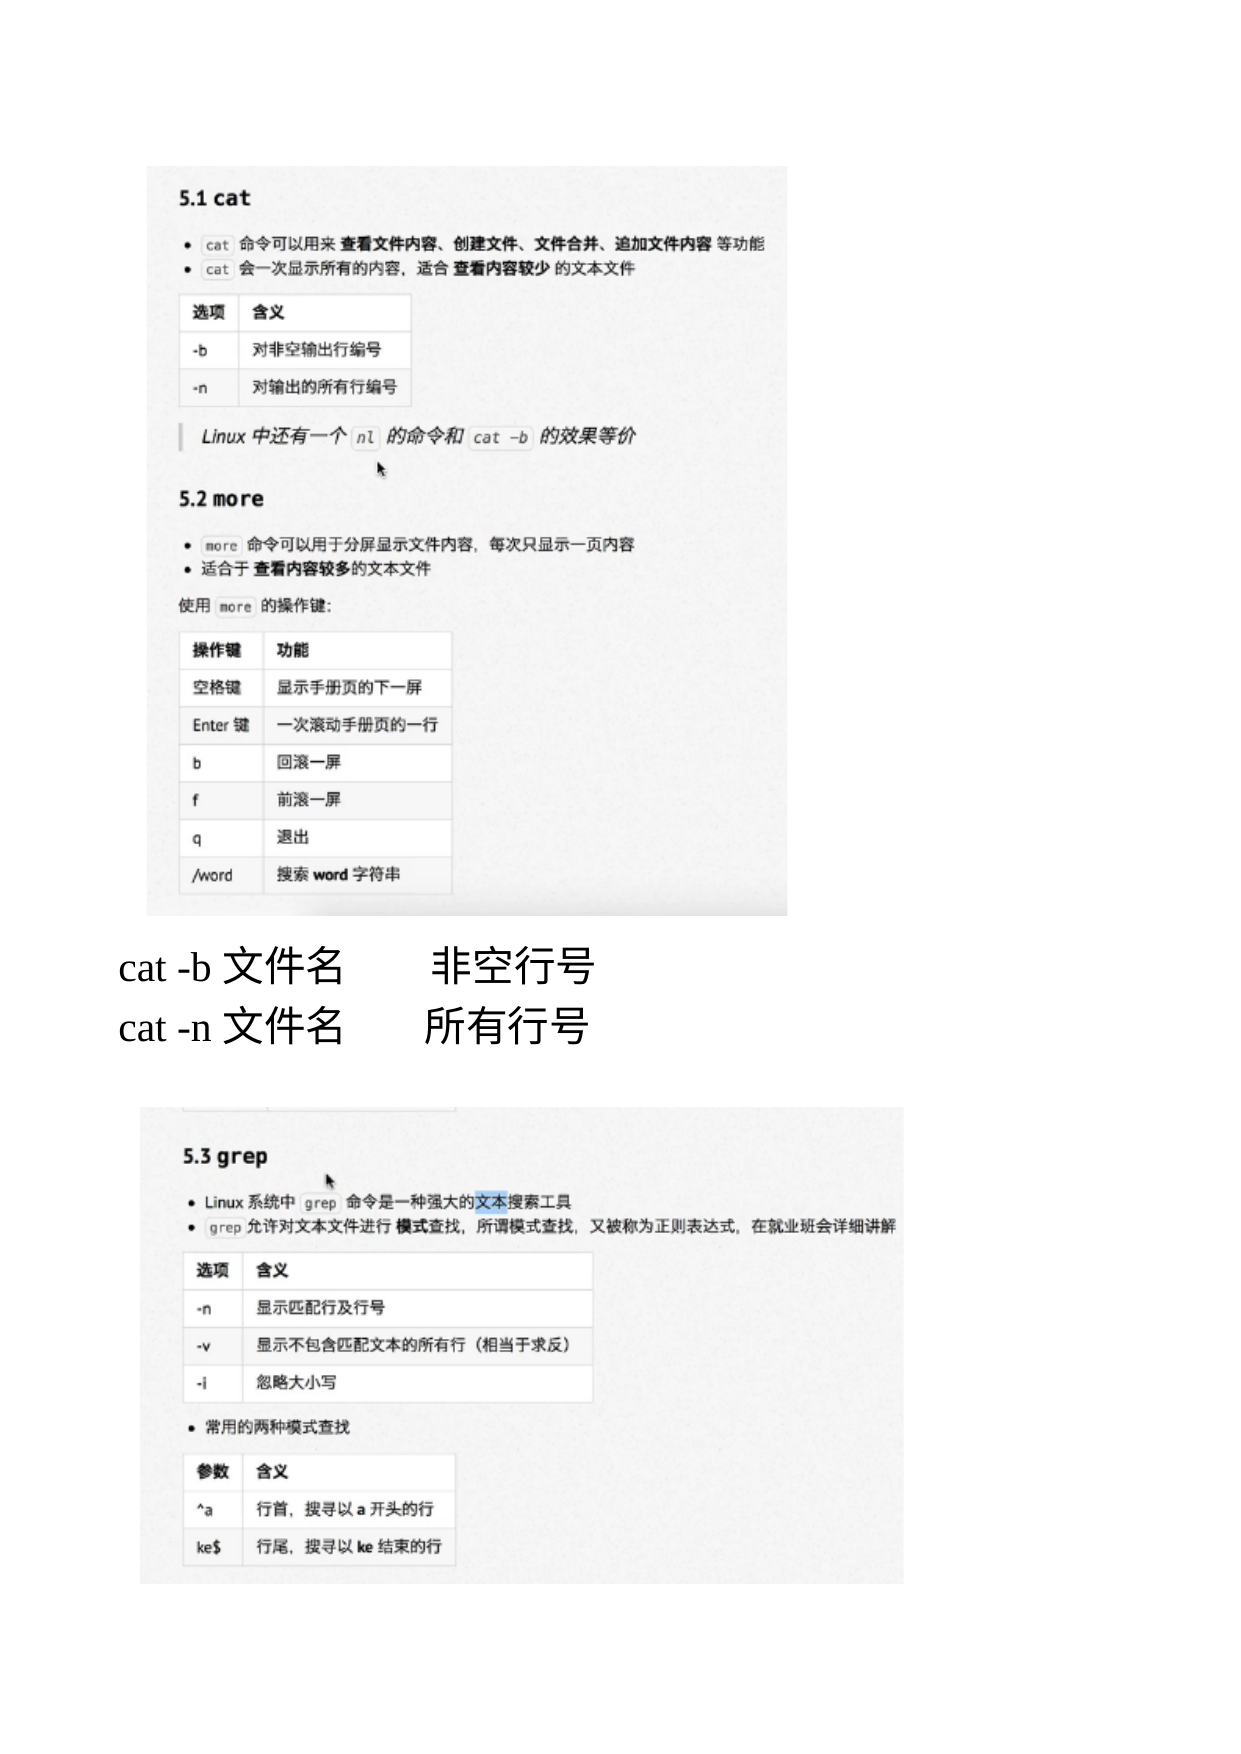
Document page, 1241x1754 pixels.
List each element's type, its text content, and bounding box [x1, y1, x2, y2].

picture [146, 166, 788, 916]
text cat -b 文件名 非空行号 [118, 933, 1122, 993]
picture [139, 1107, 904, 1584]
text cat -n 文件名 所有行号 [118, 993, 1122, 1053]
